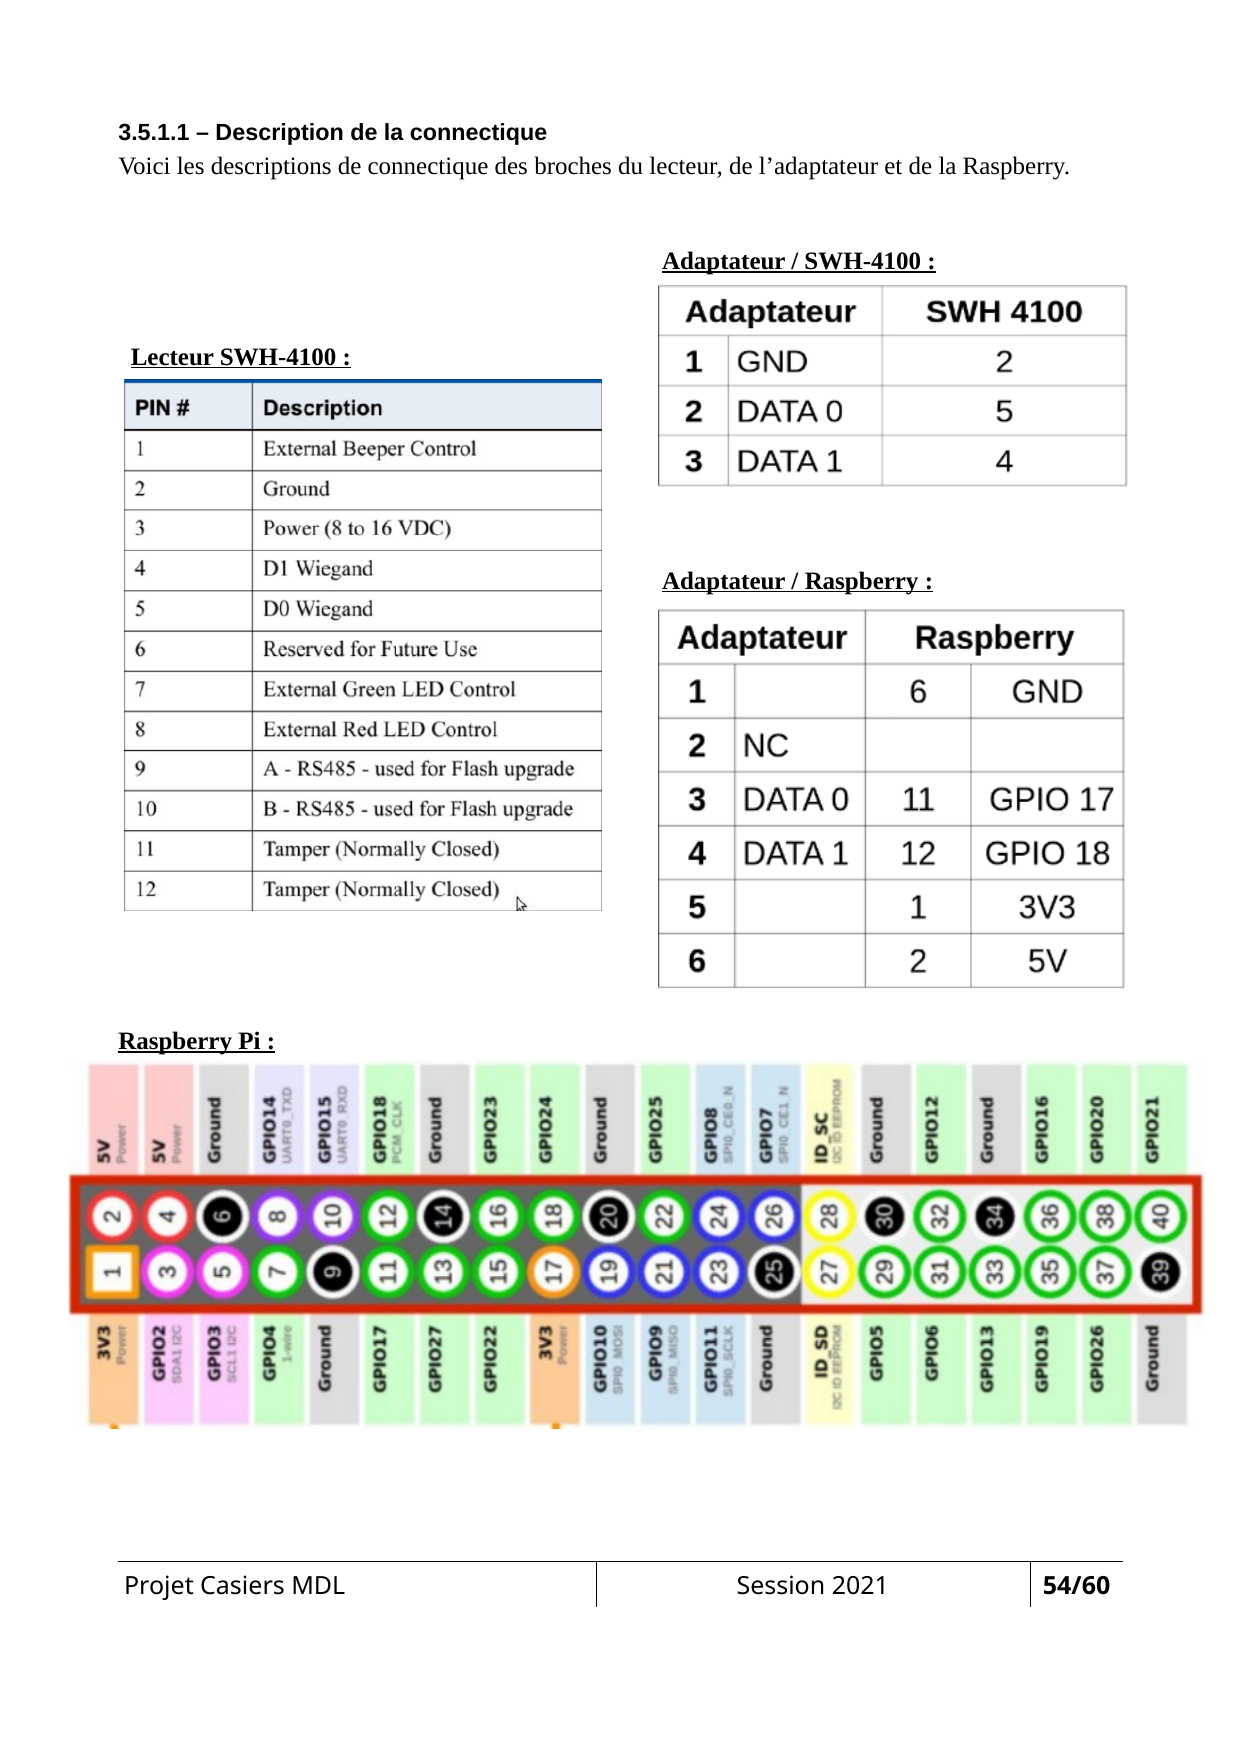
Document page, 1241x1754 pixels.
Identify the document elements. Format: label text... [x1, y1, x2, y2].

picture [658, 609, 1128, 991]
subtitle 3.5.1.1 – Description de la connectique [118, 118, 1122, 145]
text Adaptateur / Raspberry : [602, 566, 1122, 595]
text Raspberry Pi : [118, 1026, 1122, 1055]
picture [124, 379, 602, 911]
picture [68, 1060, 1206, 1429]
text Lecteur SWH-4100 : [118, 342, 658, 370]
picture [658, 285, 1128, 489]
text Adaptateur / SWH-4100 : [118, 246, 1122, 275]
text Voici les descriptions de connectique des broches du lecteur, de l’adaptateur et de la Raspberry. [118, 151, 1122, 180]
